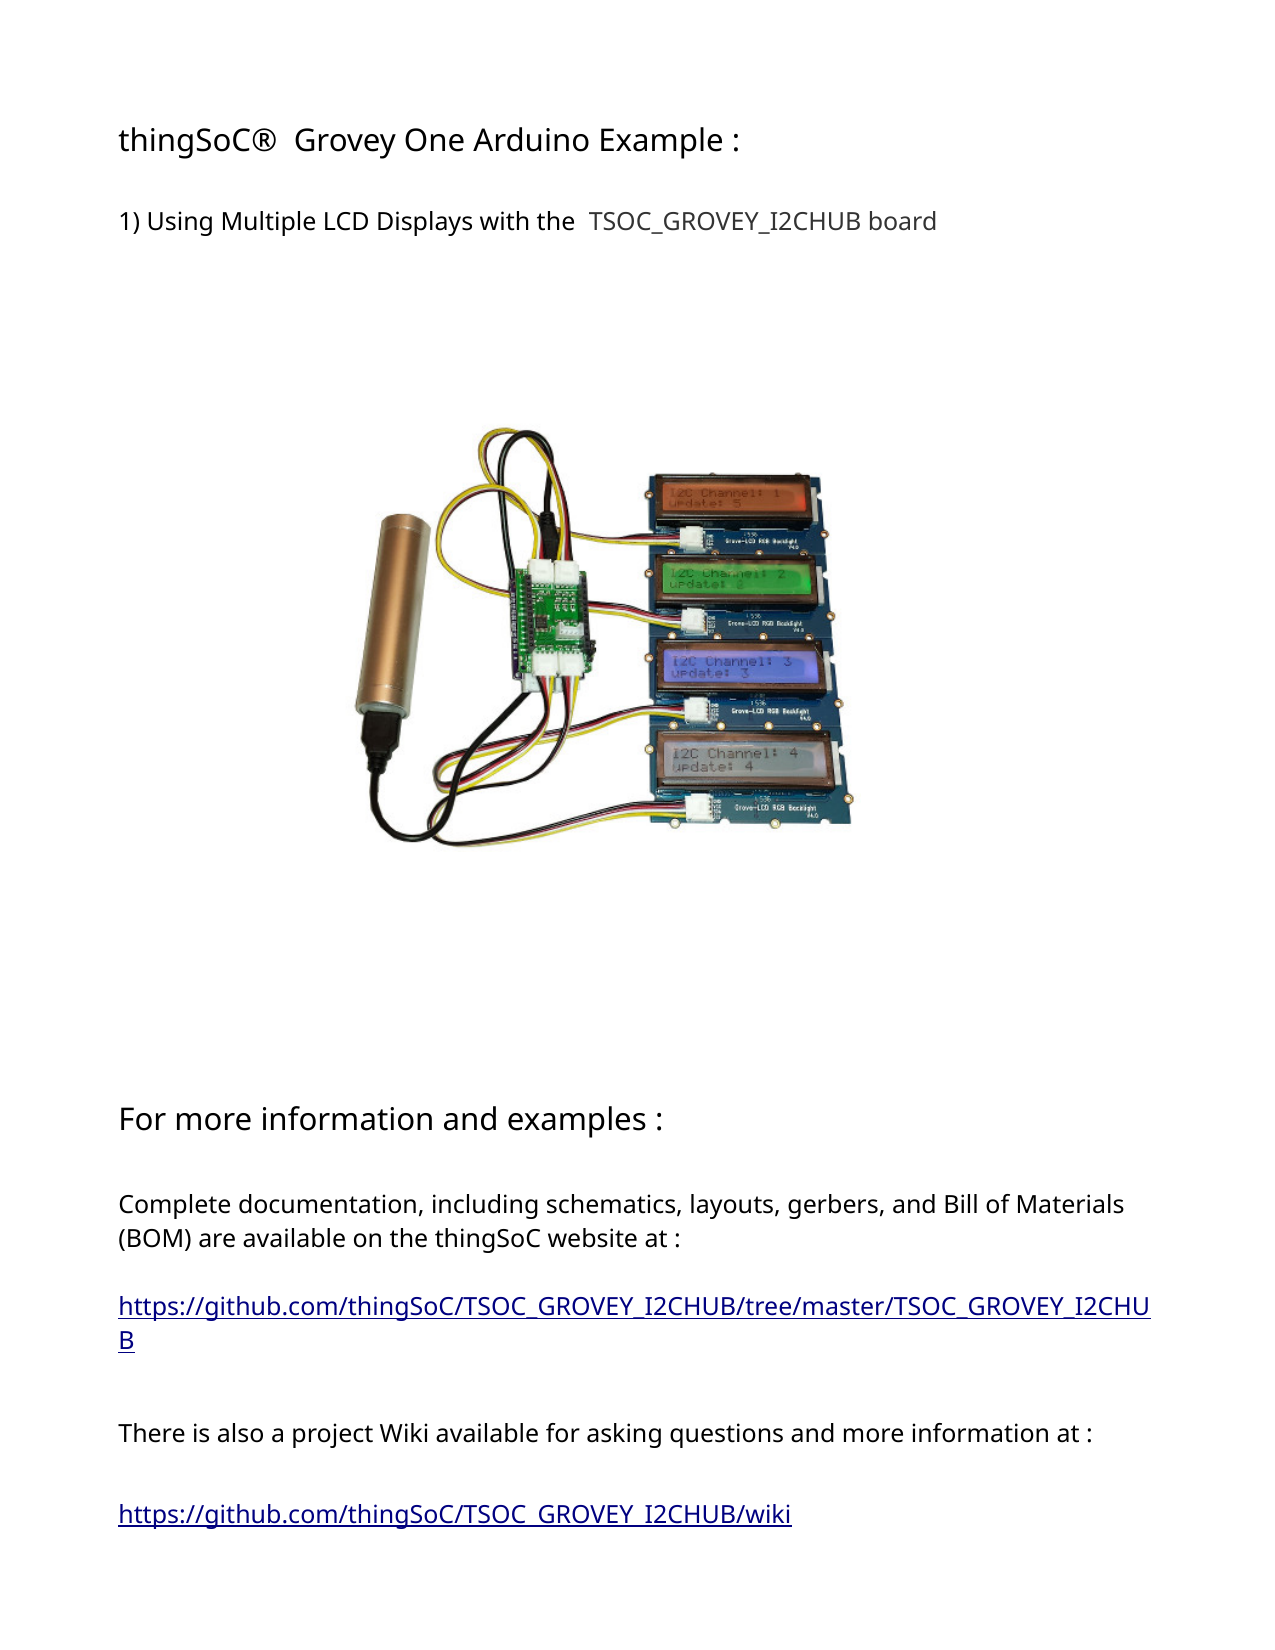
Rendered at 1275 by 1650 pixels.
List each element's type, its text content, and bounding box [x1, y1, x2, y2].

text https://github.com/thingSoC/TSOC_GROVEY_I2CHUB/wiki [118, 1497, 1157, 1531]
text 1) Using Multiple LCD Displays with the TSOC_GROVEY_I2CHUB board [118, 203, 1157, 237]
text For more information and examples : [118, 1097, 1157, 1140]
text Complete documentation, including schematics, layouts, gerbers, and Bill of Materials (BOM) are available on the thingSoC website at : https://github.com/thingSoC/TSOC_GROVEY_I2CHUB/tree/master/TSOC_GROVEY_I2CHUB [118, 1187, 1157, 1357]
text thingSoC® Grovey One Arduino Example : [118, 118, 1157, 161]
text There is also a project Wiki available for asking questions and more information at : [118, 1416, 1157, 1484]
picture [249, 250, 1026, 1027]
